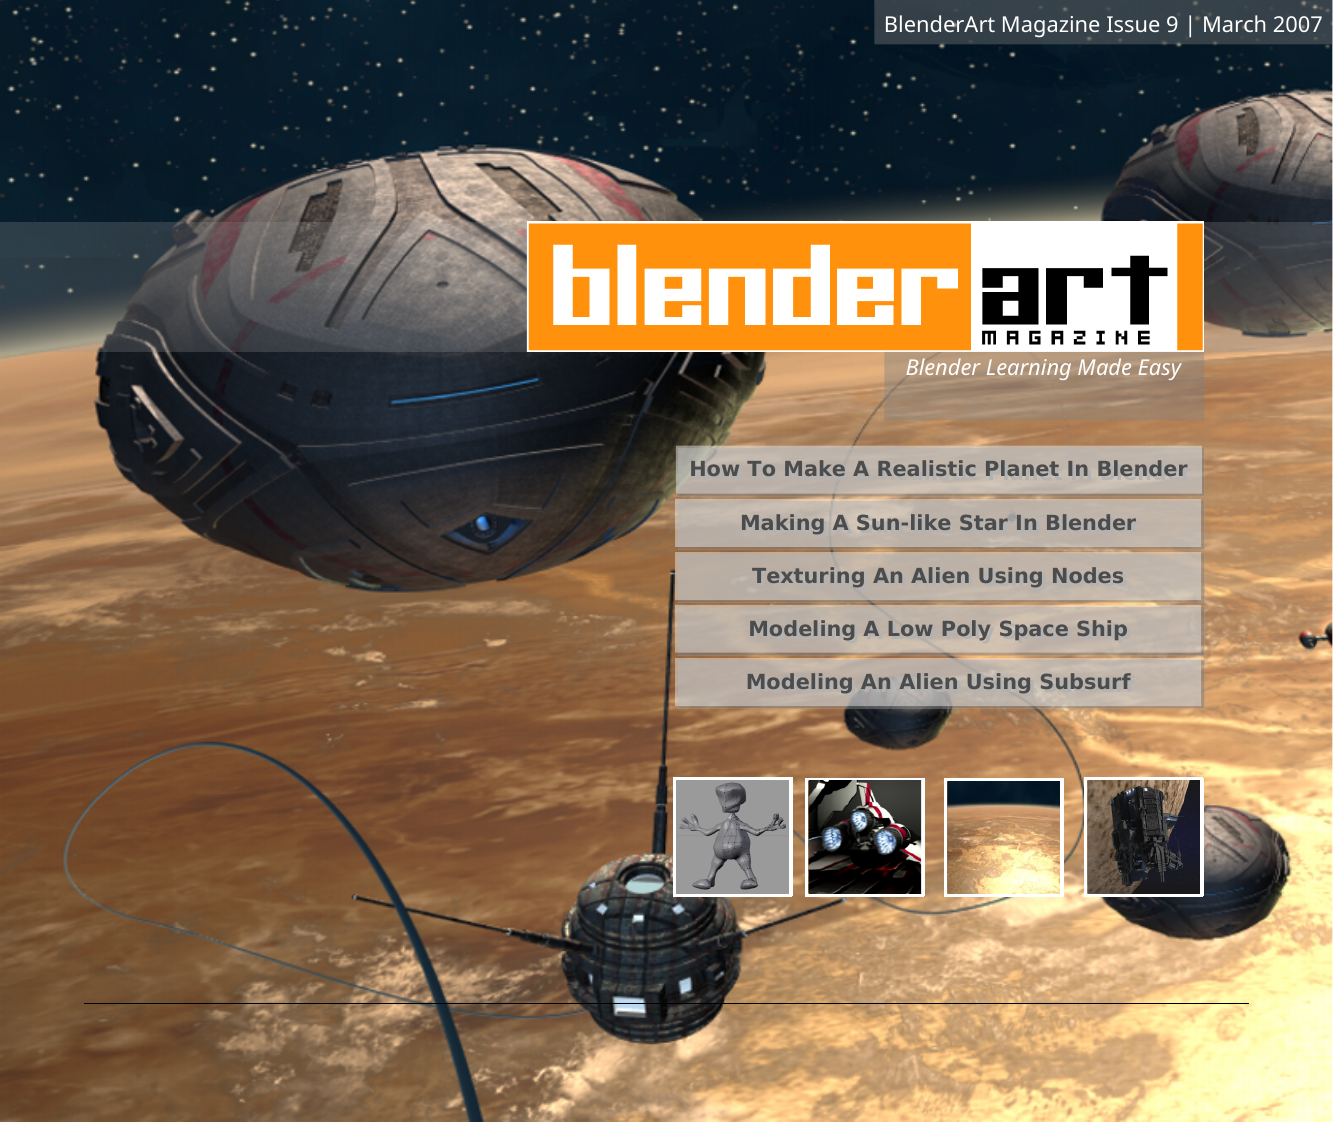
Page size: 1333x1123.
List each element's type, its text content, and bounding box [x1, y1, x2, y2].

picture [0, 0, 1333, 1122]
text BlenderArt Magazine Issue 9 | March 2007 [874, 8, 1332, 38]
text Blender Learning Made Easy [884, 352, 1204, 382]
